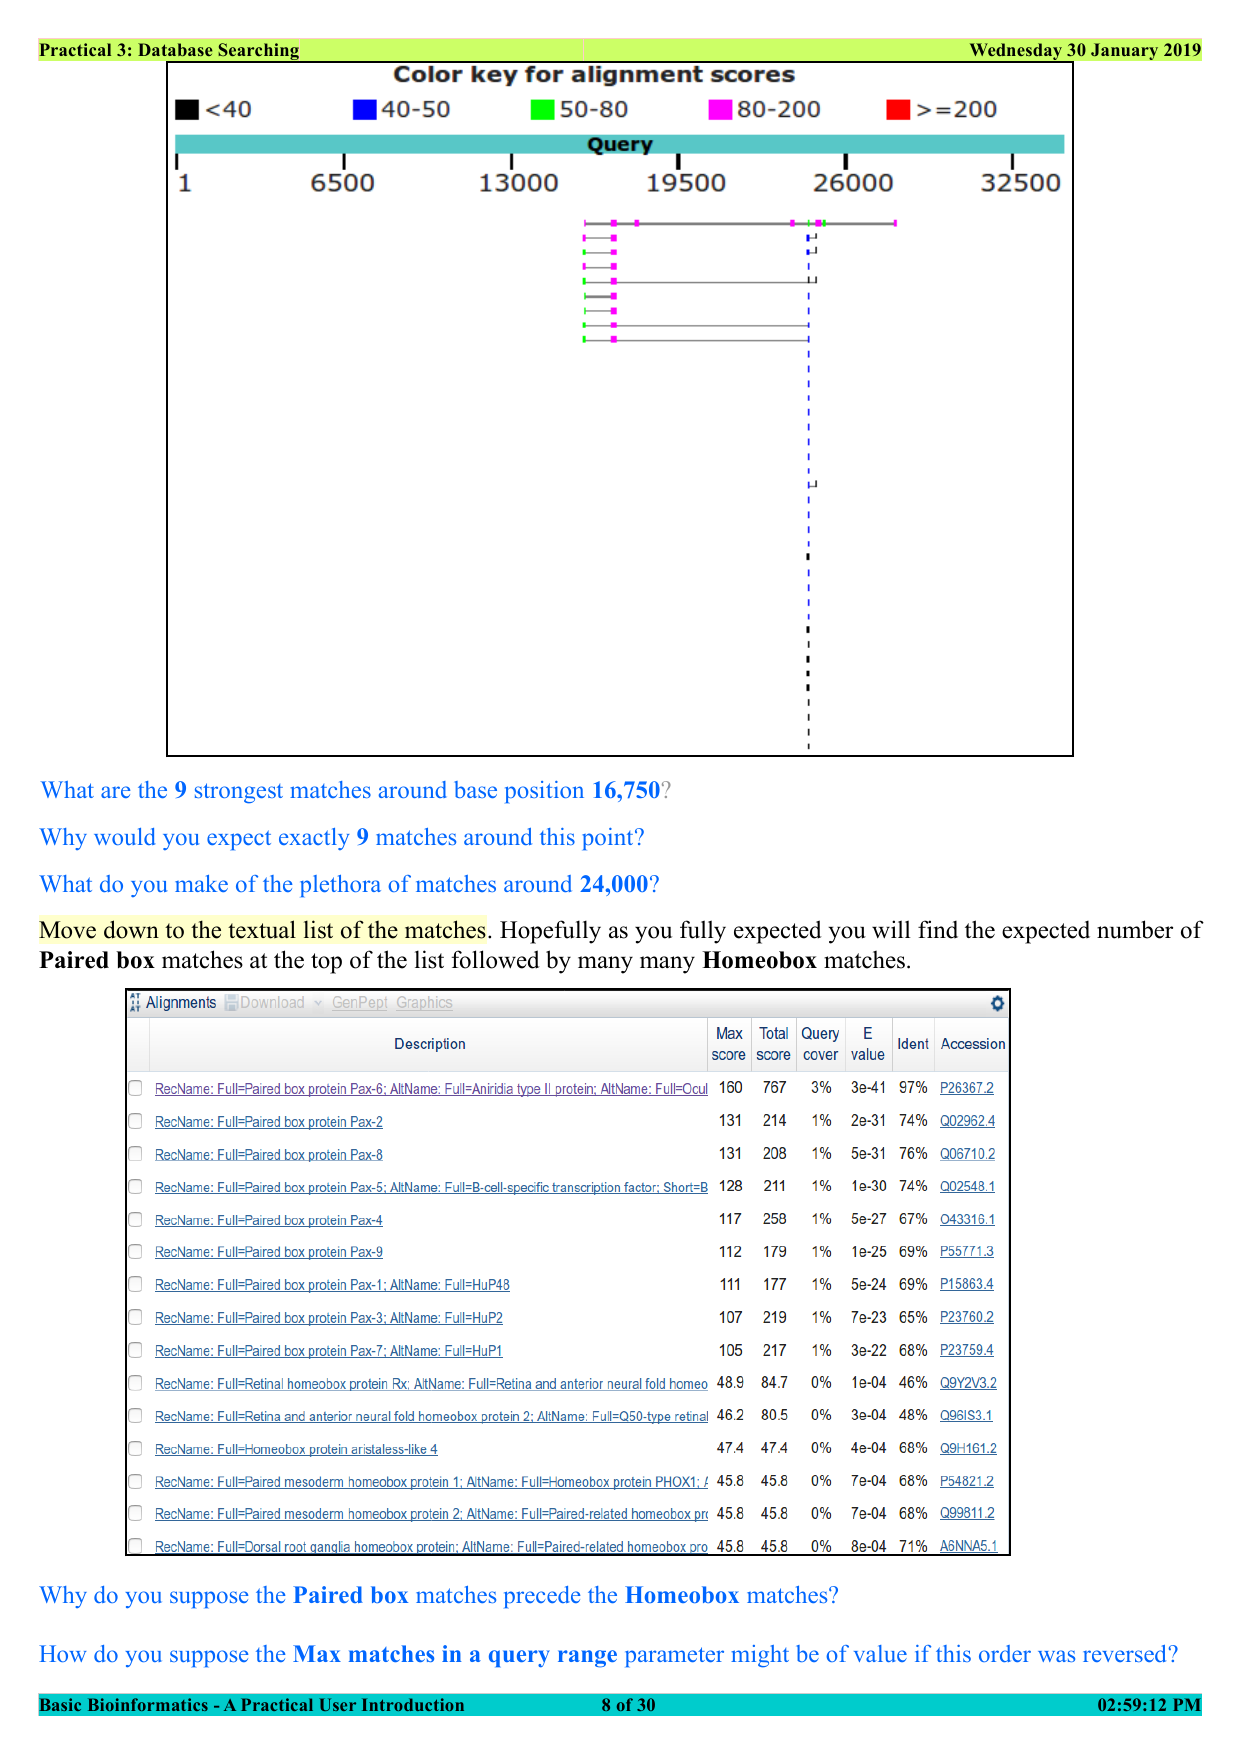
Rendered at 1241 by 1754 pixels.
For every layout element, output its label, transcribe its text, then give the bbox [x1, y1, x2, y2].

text Move down to the textual list of the matches. Hopefully as you fully expected you will find the expected number of Paired box matches at the top of the list followed by many many Homeobox matches. [38, 915, 1202, 973]
text What are the 9 strongest matches around base position 16,750? [38, 61, 1202, 804]
picture [168, 63, 1072, 755]
text How do you suppose the Max matches in a query range parameter might be of value if this order was reversed? [38, 1639, 1202, 1668]
text What do you make of the plethora of matches around 24,000? [38, 869, 1202, 898]
picture [127, 990, 1009, 1554]
text Why do you suppose the Paired box matches precede the Homeobox matches? [38, 997, 1202, 1609]
text Why would you expect exactly 9 matches around this point? [38, 822, 1202, 851]
